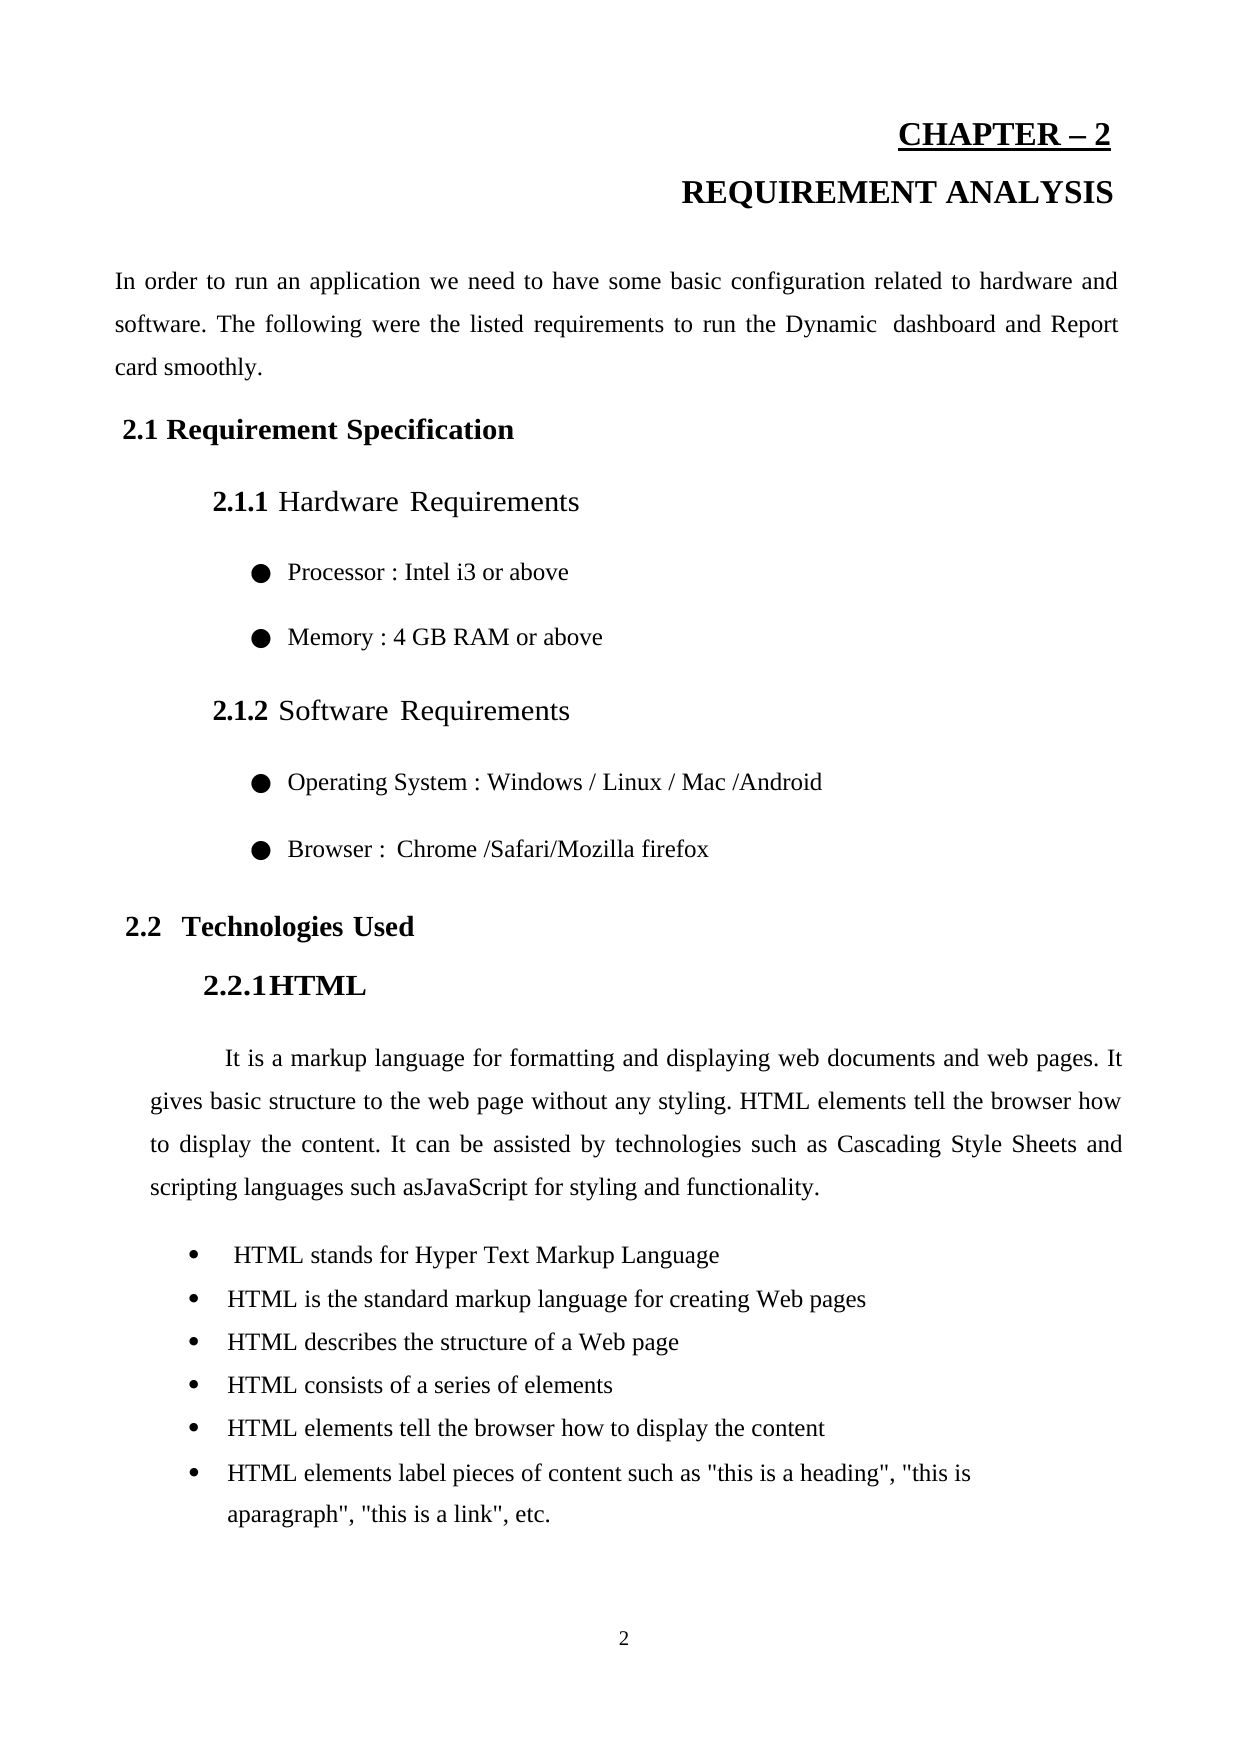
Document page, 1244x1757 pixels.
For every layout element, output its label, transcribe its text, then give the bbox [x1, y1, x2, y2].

list Operating System : Windows / Linux / Mac /Android [250, 763, 1183, 797]
subtitle Technologies Used [125, 909, 1183, 943]
list HTML stands for Hyper Text Markup Language [189, 1241, 1183, 1269]
list HTML describes the structure of a Web page [189, 1327, 1183, 1356]
list HTML elements label pieces of content such as "this is a heading", "this is aparagraph", "this is a link", etc. [189, 1458, 1089, 1528]
subtitle Hardware Requirements [212, 484, 1183, 517]
list HTML is the standard markup language for creating Web pages [189, 1284, 1183, 1312]
subtitle Software Requirements [212, 693, 1183, 727]
list HTML consists of a series of elements [189, 1370, 1183, 1398]
list Browser : Chrome /Safari/Mozilla firefox [250, 830, 1183, 864]
text It is a markup language for formatting and displaying web documents and web pages. It gives basic structure to the web page without any styling. HTML elements tell the browser how to display the content. It can be assisted by technologies such as Cascading Style Sheets and scripting languages such asJavaScript for styling and functionality. [150, 1043, 1123, 1201]
subtitle HTML [203, 968, 1183, 1001]
text In order to run an application we need to have some basic configuration related to hardware and software. The following were the listed requirements to run the Dynamic dashboard and Report card smoothly. [114, 266, 1119, 381]
subtitle Requirement Specification [122, 412, 1183, 446]
list HTML elements tell the browser how to display the content [189, 1413, 1183, 1442]
list Processor : Intel i3 or above [250, 554, 1183, 588]
list Memory : 4 GB RAM or above [250, 619, 1183, 653]
subtitle CHAPTER – 2 REQUIREMENT ANALYSIS [681, 114, 1114, 210]
